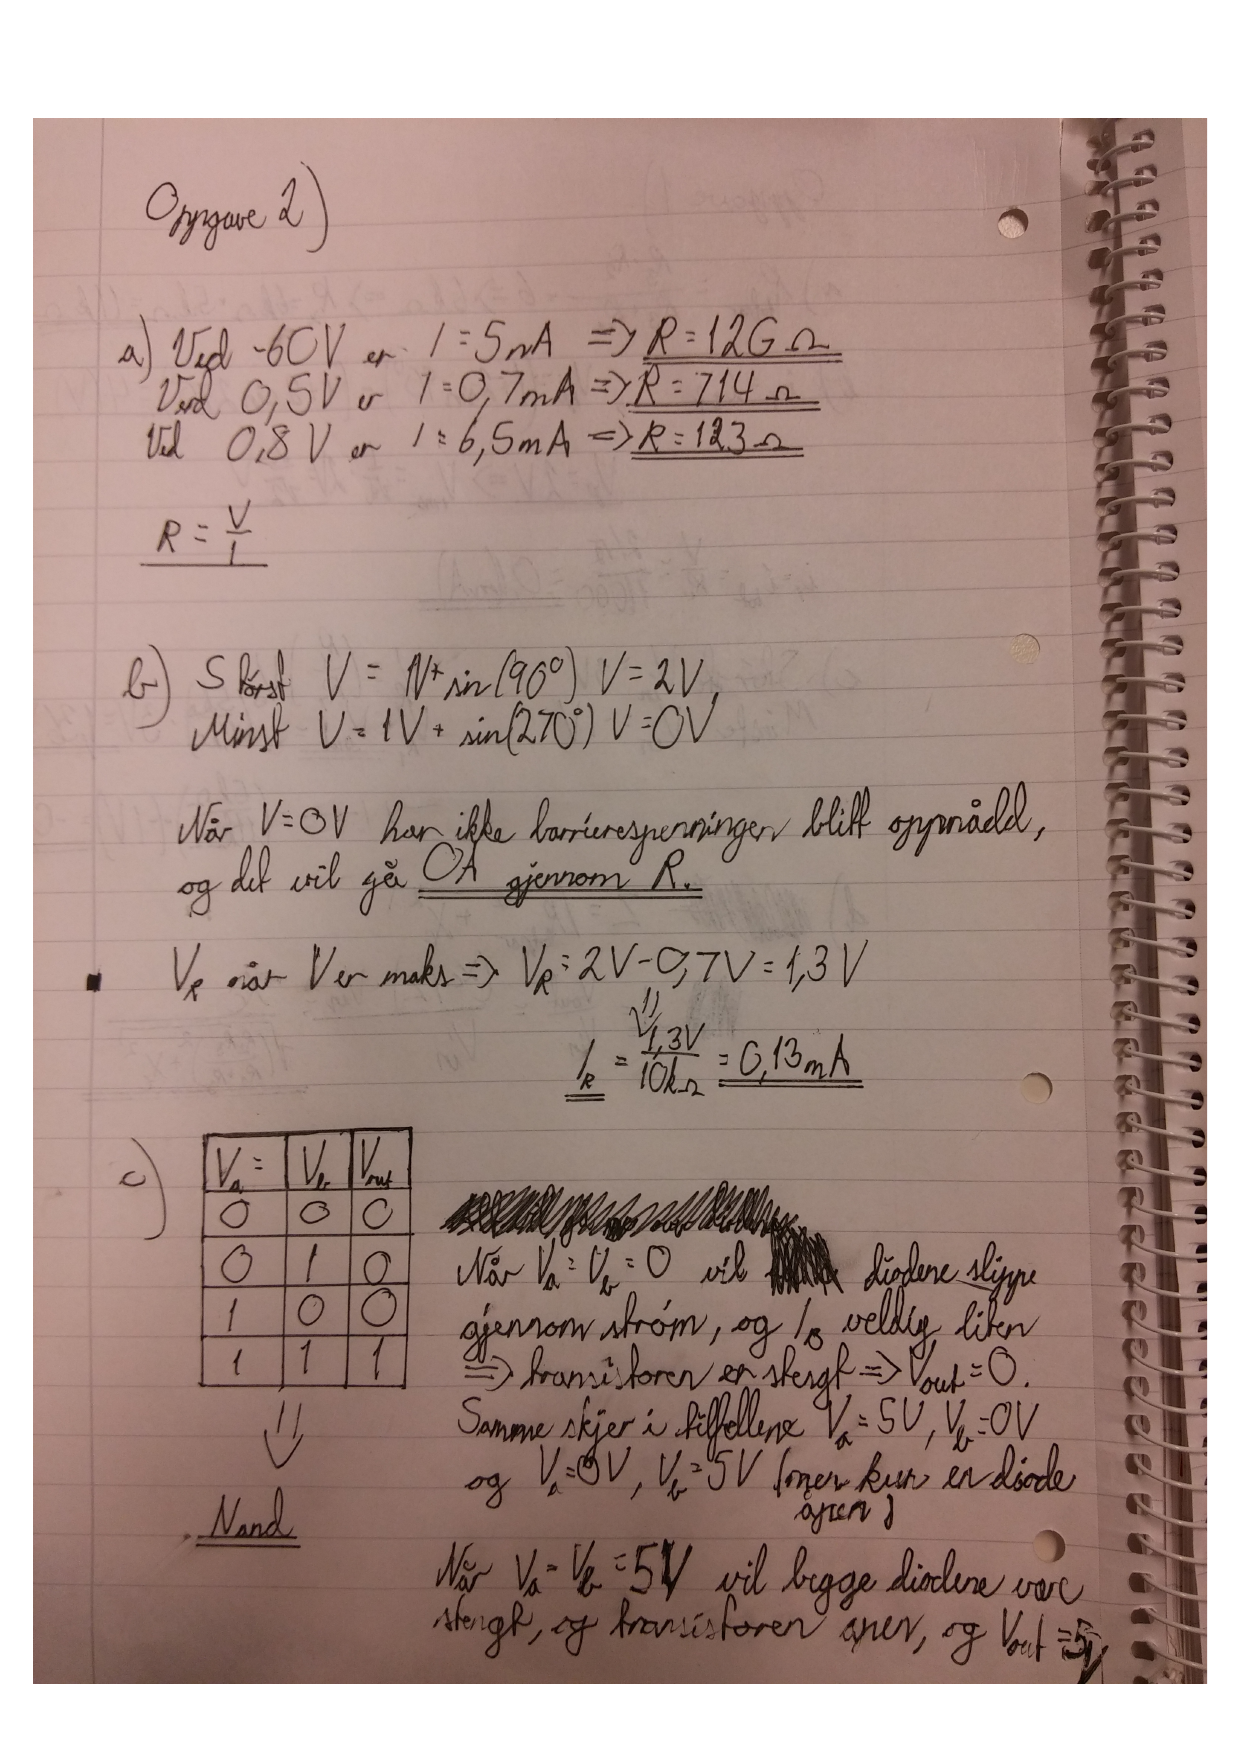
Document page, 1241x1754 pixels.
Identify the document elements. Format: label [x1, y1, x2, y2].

picture [33, 118, 1208, 1684]
